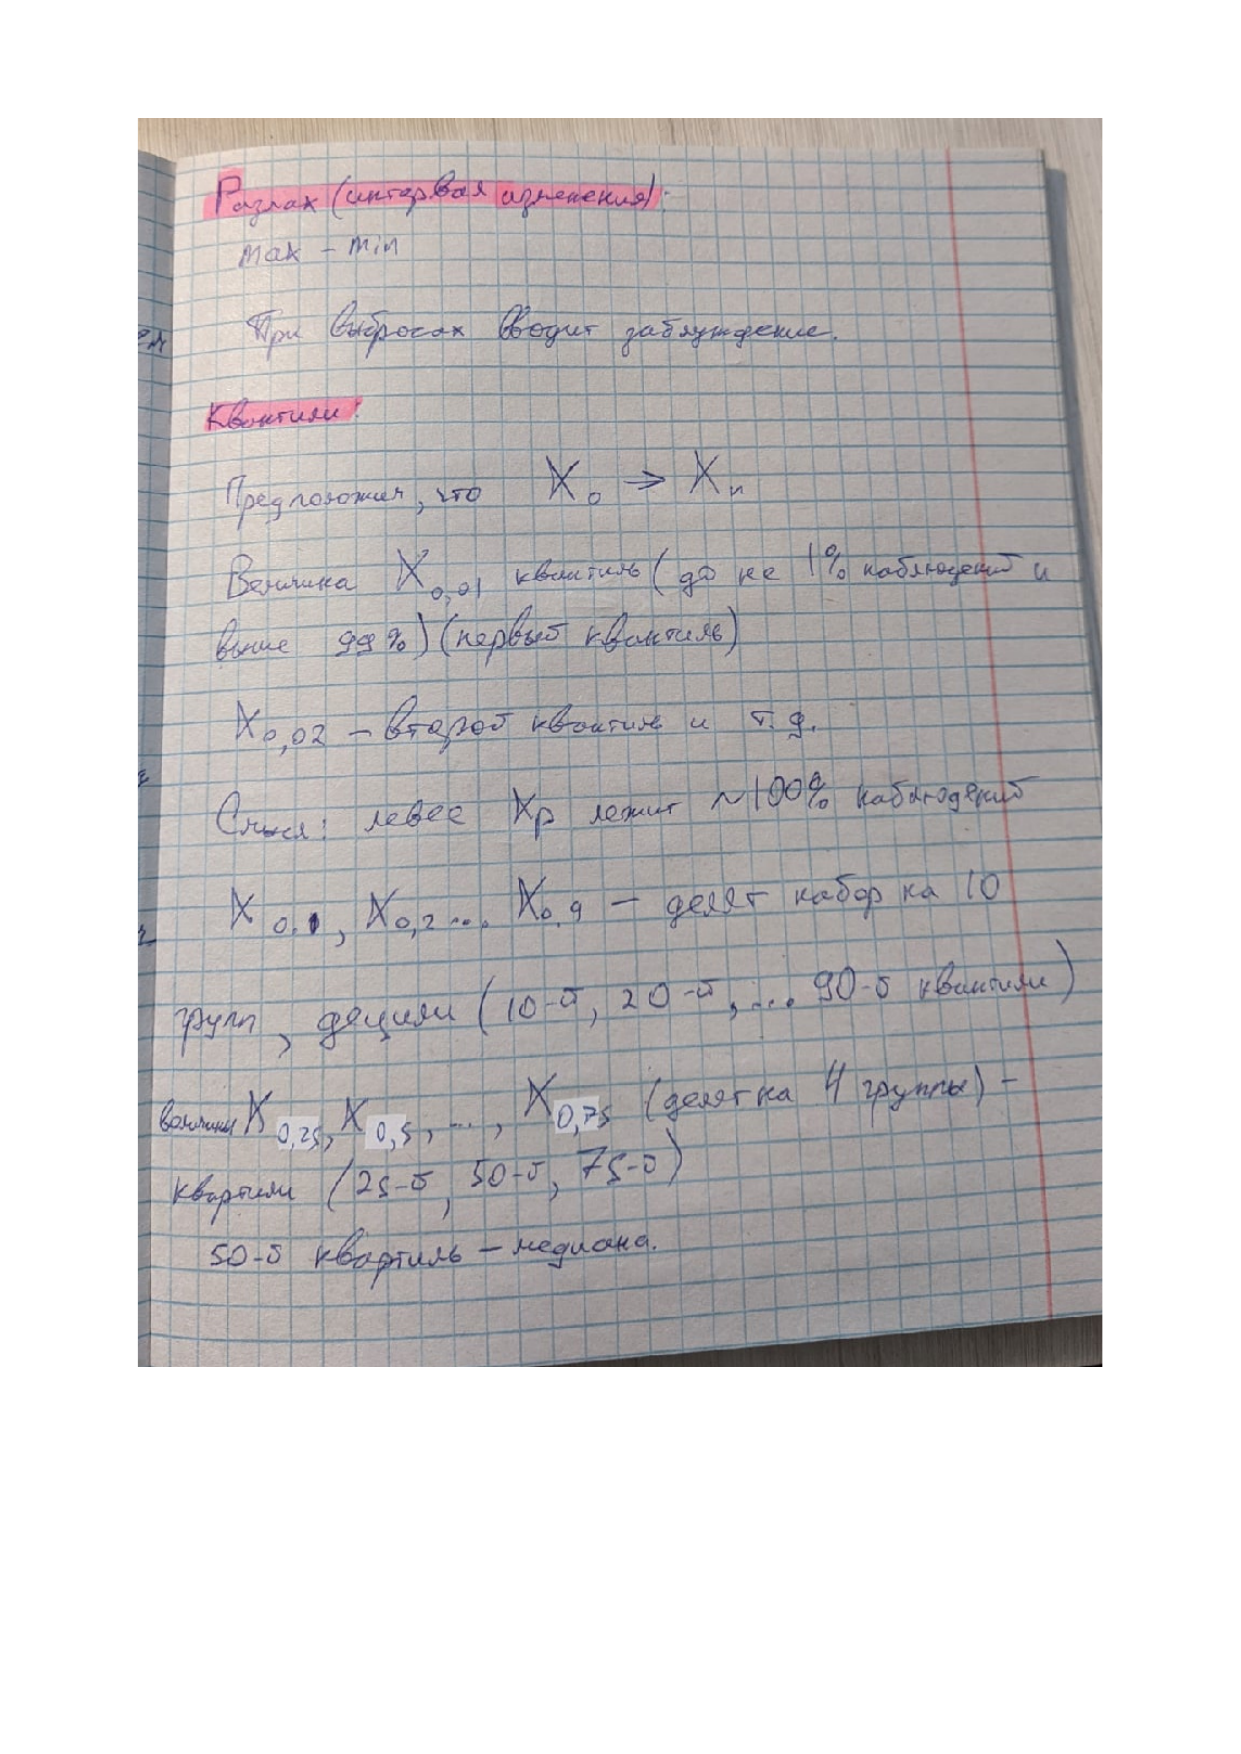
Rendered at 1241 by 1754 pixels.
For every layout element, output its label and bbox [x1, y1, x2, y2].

picture [137, 118, 1103, 1367]
